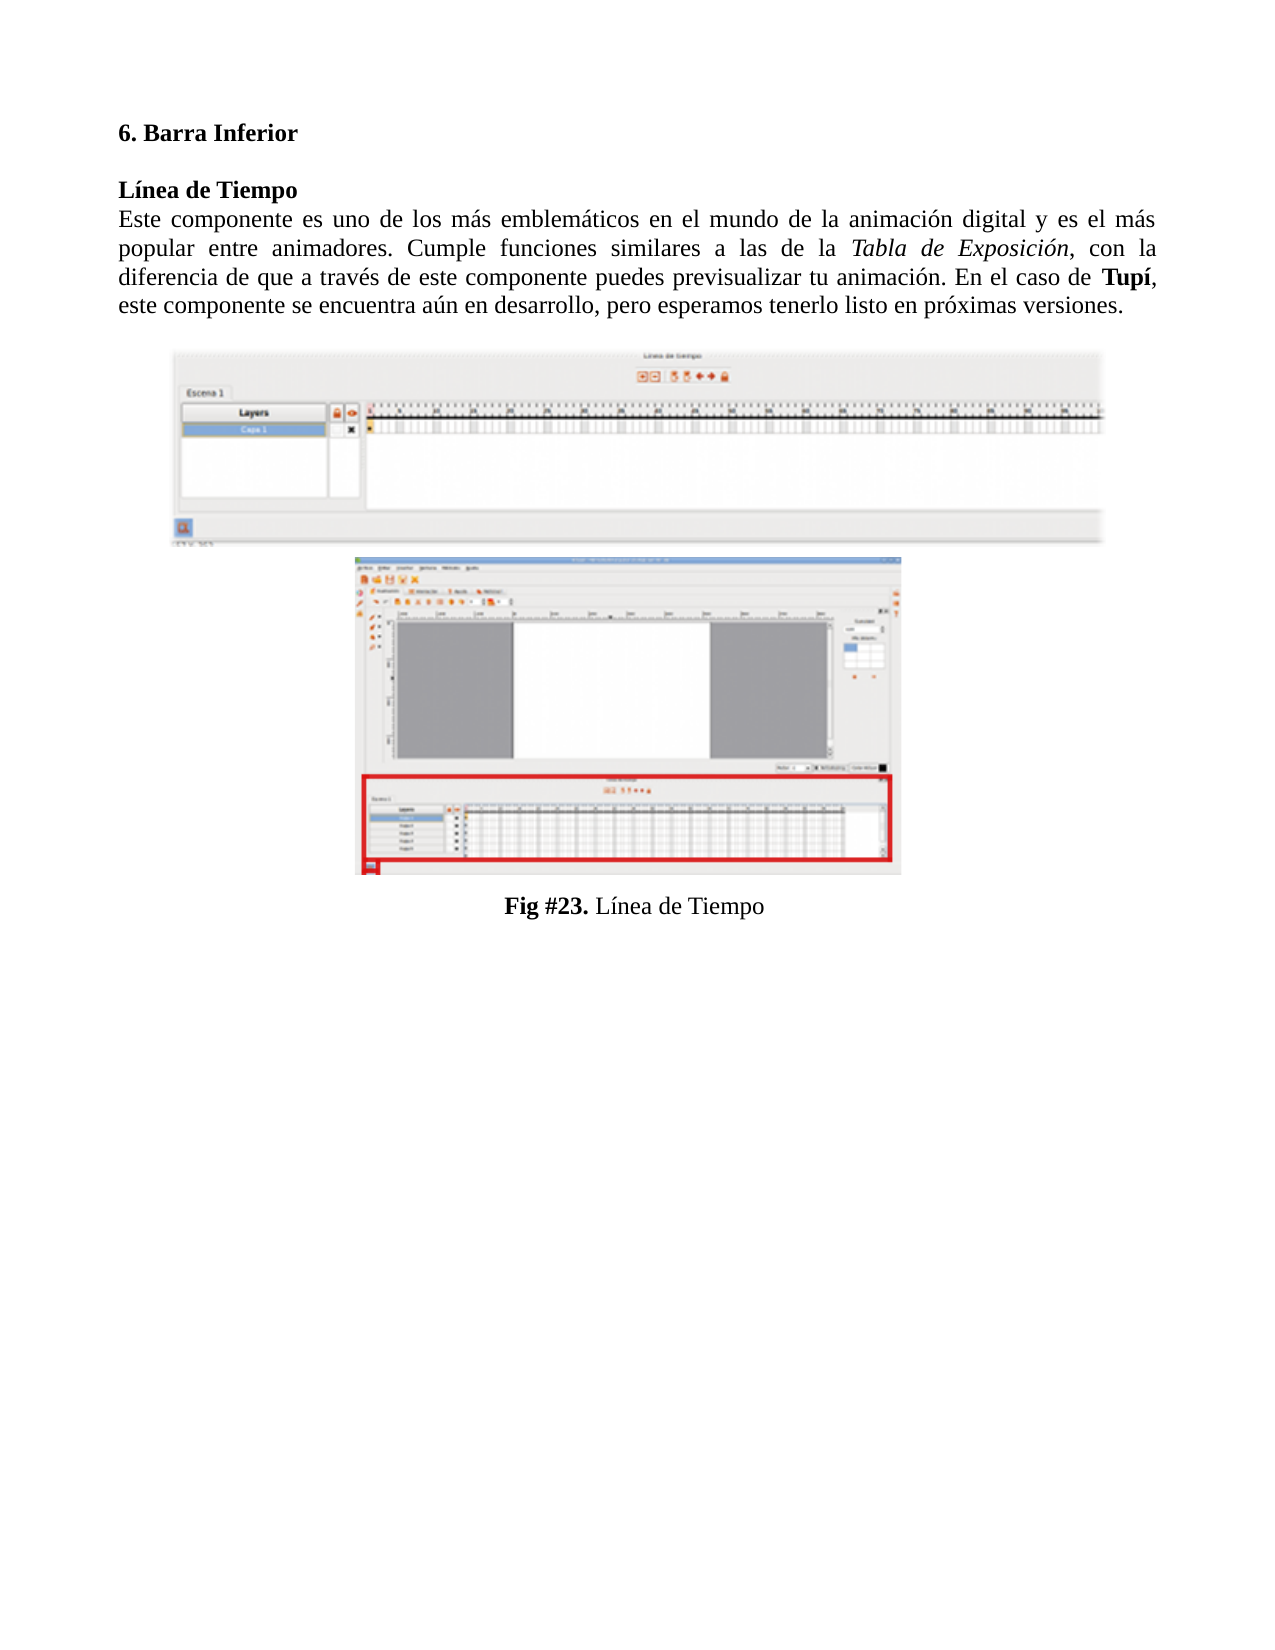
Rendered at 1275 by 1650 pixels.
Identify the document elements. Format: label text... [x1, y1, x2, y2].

text Fig #23. Línea de Tiempo [118, 891, 1157, 920]
text Este componente es uno de los más emblemáticos en el mundo de la animación digital y es el más popular entre animadores. Cumple funciones similares a las de la Tabla de Exposición, con la diferencia de que a través de este componente puedes previsualizar tu animación. En el caso de Tupí, este componente se encuentra aún en desarrollo, pero esperamos tenerlo listo en próximas versiones. [118, 204, 1157, 319]
text Línea de Tiempo [118, 176, 1157, 204]
text 6. Barra Inferior [118, 118, 1157, 147]
picture [354, 557, 902, 875]
picture [168, 348, 1107, 547]
